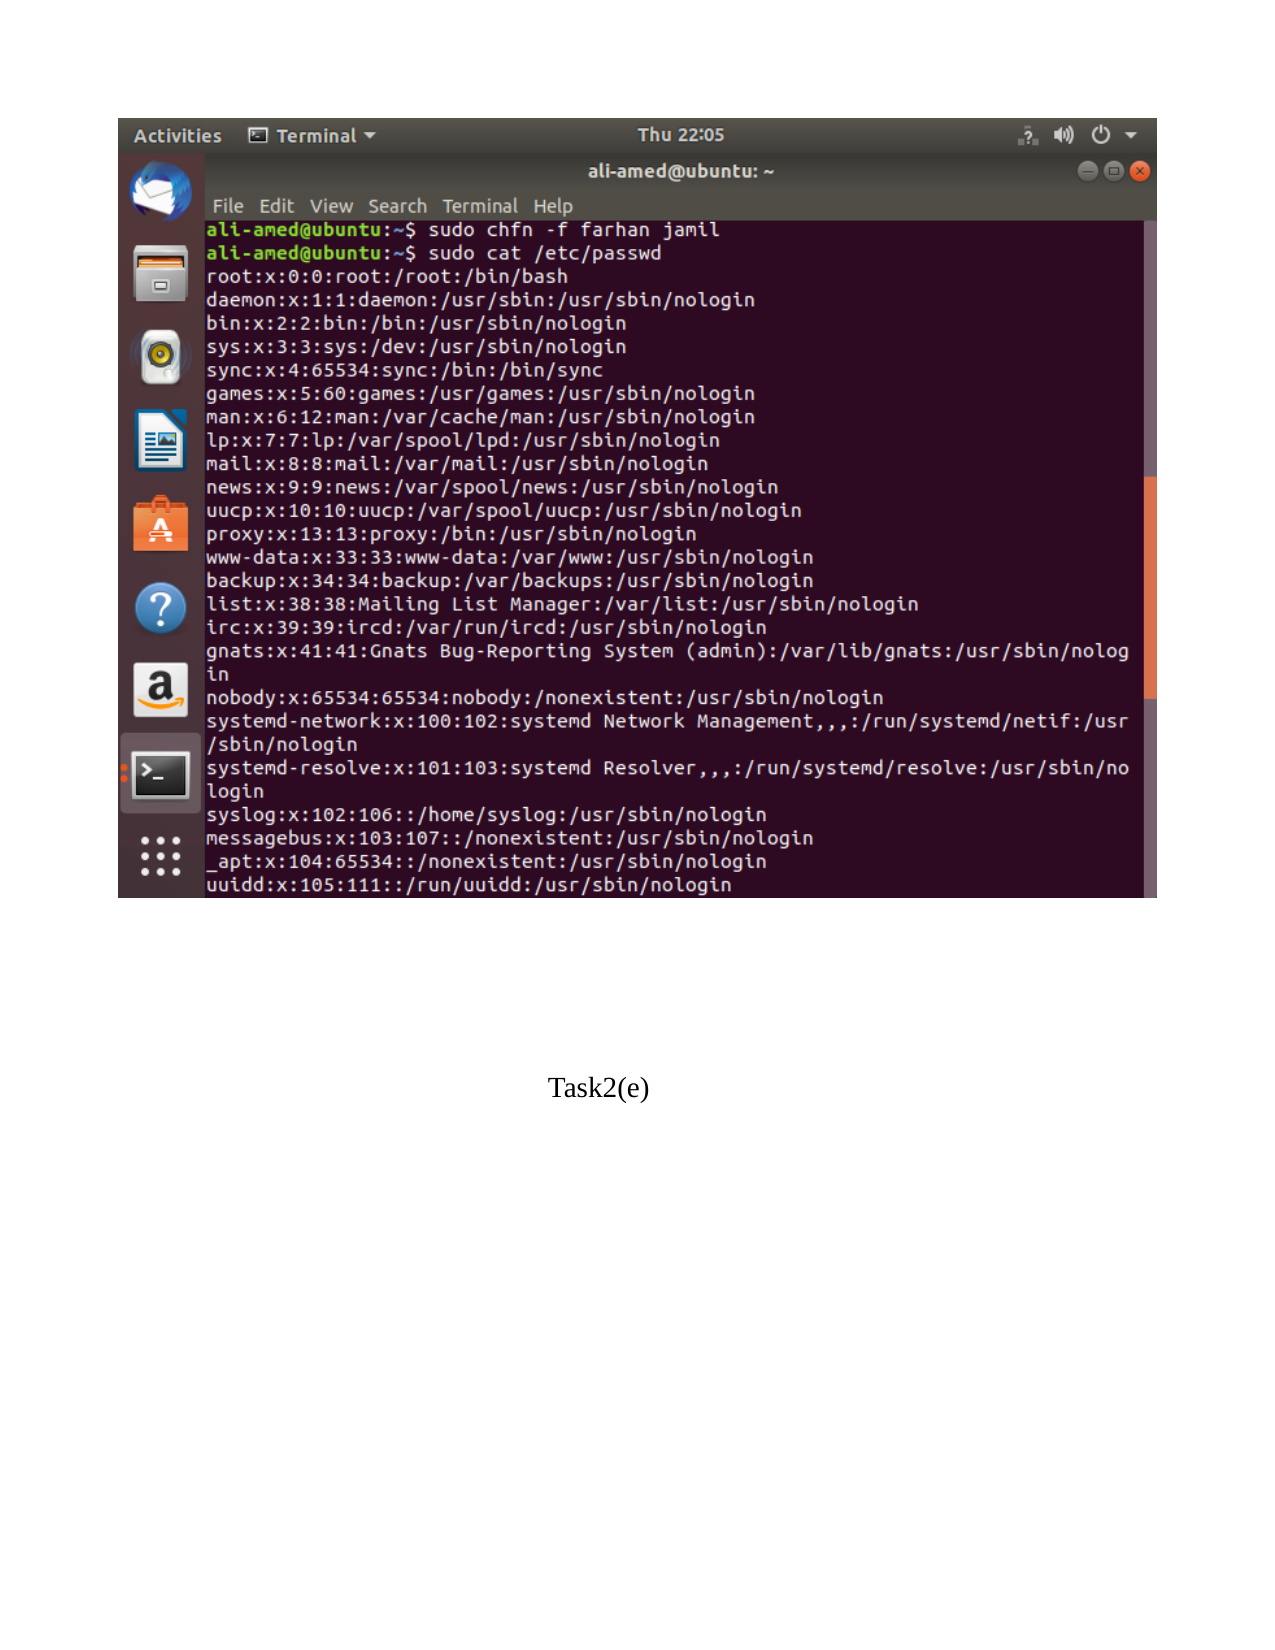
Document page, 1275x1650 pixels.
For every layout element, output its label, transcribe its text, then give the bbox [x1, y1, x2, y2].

picture [118, 118, 1157, 898]
text Task2(e) [118, 1070, 1157, 1103]
